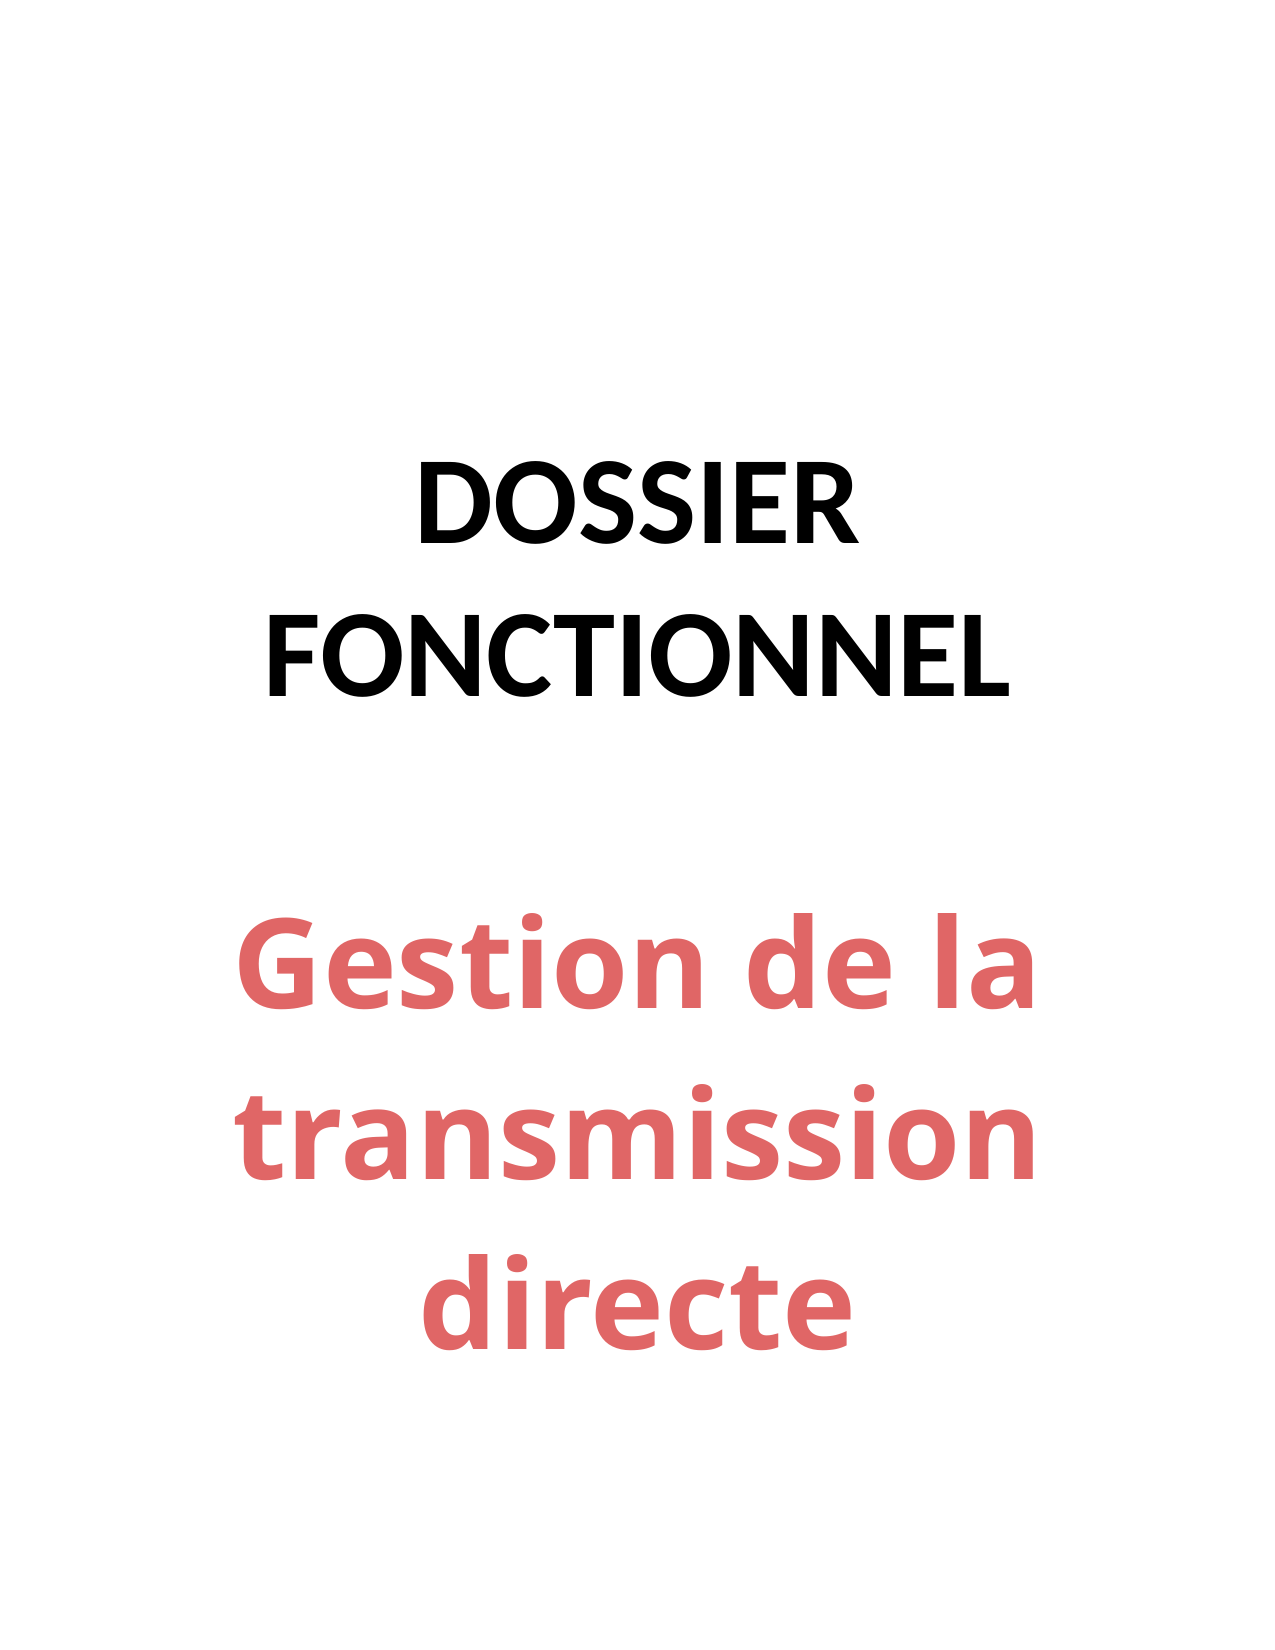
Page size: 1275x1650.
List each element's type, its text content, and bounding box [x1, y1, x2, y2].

title Gestion de la transmission directe [75, 875, 1200, 1386]
title DOSSIER FONCTIONNEL [75, 422, 1200, 727]
